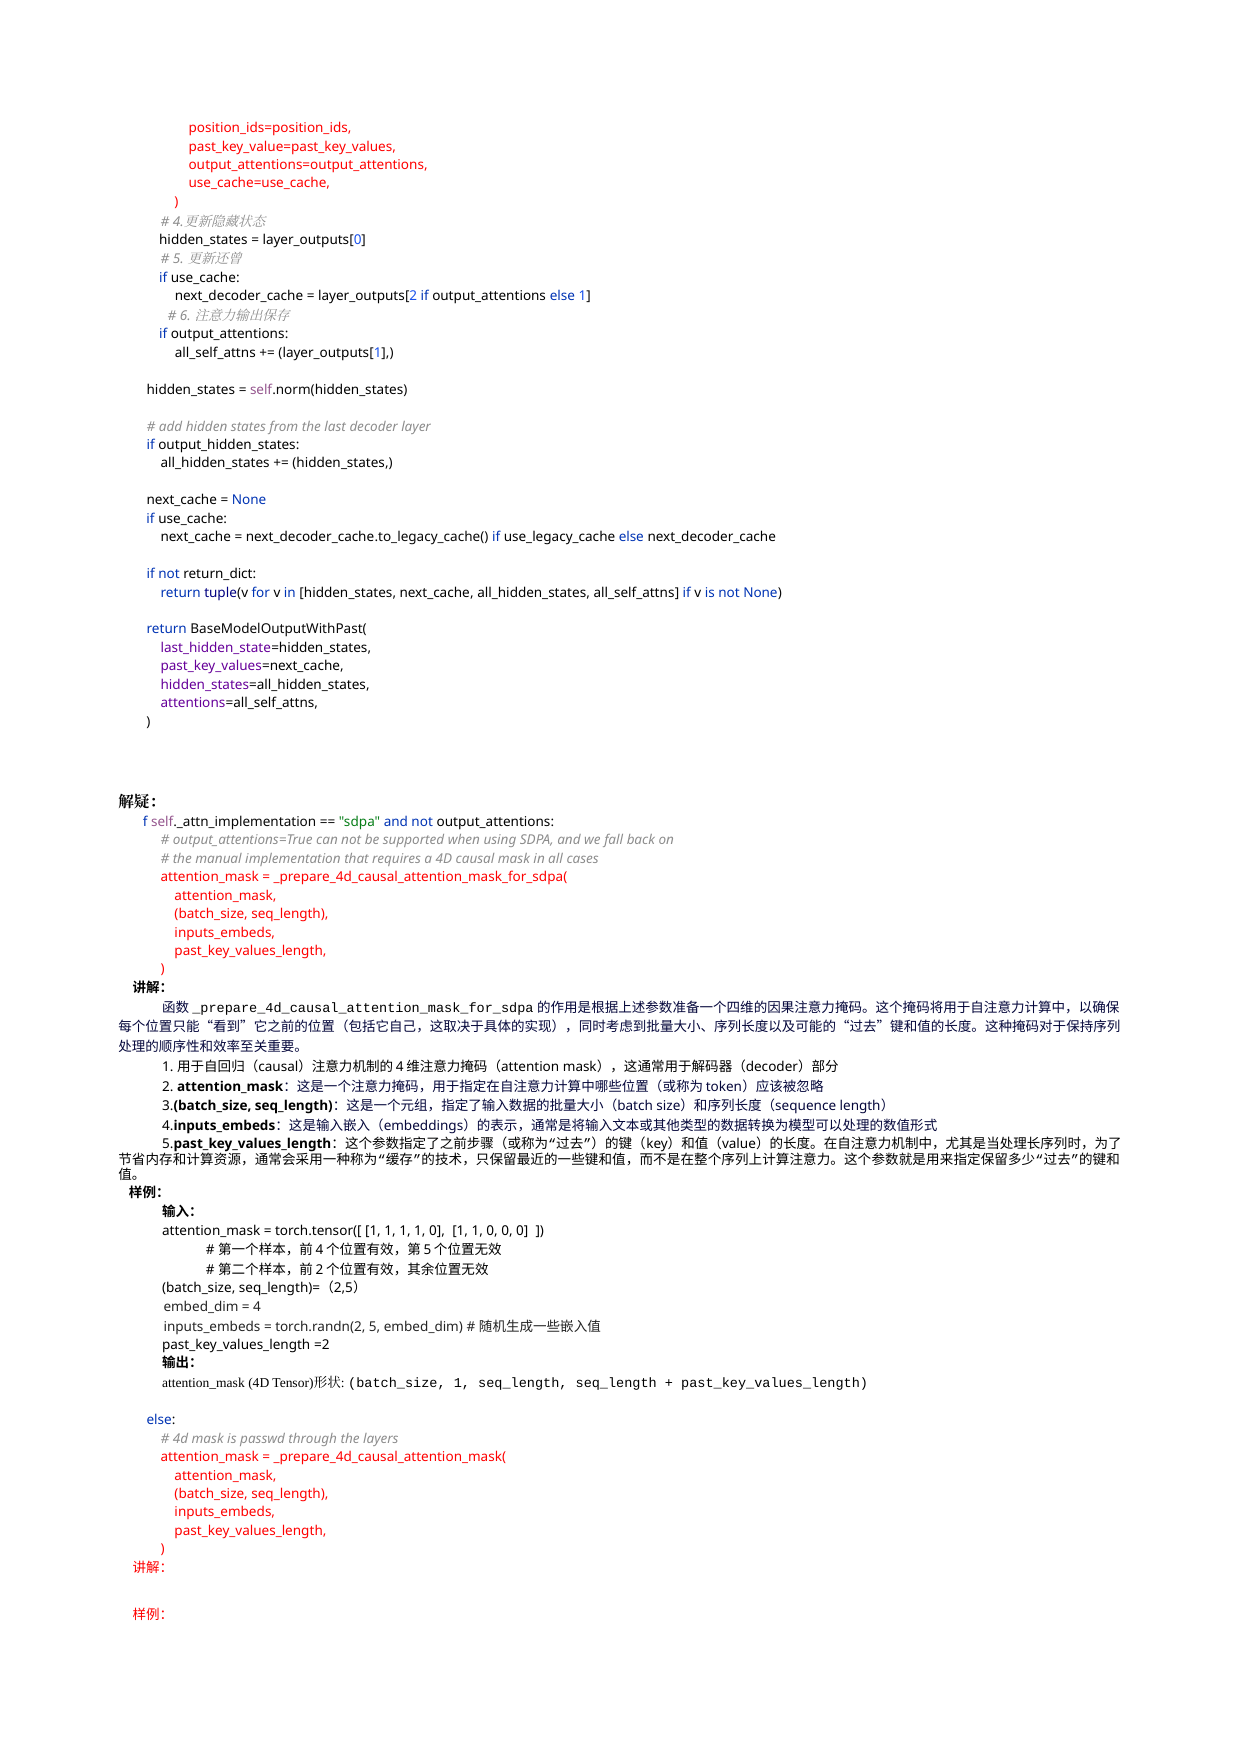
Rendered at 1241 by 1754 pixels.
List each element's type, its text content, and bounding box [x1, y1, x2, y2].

text embed_dim = 4 [118, 1297, 1122, 1315]
text inputs_embeds = torch.randn(2, 5, embed_dim) # 随机生成一些嵌入值 [118, 1315, 1122, 1335]
text 解疑： [118, 774, 1122, 812]
text 4.inputs_embeds：这是输入嵌入（embeddings）的表示，通常是将输入文本或其他类型的数据转换为模型可以处理的数值形式 [118, 1114, 1122, 1134]
text attention_mask = torch.tensor([ [1, 1, 1, 1, 0], [1, 1, 0, 0, 0] ]) [118, 1221, 1122, 1239]
text 讲解： [118, 1558, 1122, 1576]
text 输入： [118, 1202, 1122, 1221]
text 输出： [118, 1353, 1122, 1372]
text (batch_size, seq_length)=（2,5） [118, 1278, 1122, 1297]
text # 第二个样本，前2个位置有效，其余位置无效 [118, 1259, 1122, 1278]
text 2. attention_mask：这是一个注意力掩码，用于指定在自注意力计算中哪些位置（或称为token）应该被忽略 [118, 1075, 1122, 1095]
text 样例： [118, 1183, 1122, 1202]
text f self._attn_implementation == "sdpa" and not output_attentions: # output_attentions=True can not be supported when using SDPA, and we fall back on # the manual implementation that requires a 4D causal mask in all cases attention_mask = _prepare_4d_causal_attention_mask_for_sdpa( attention_mask, (batch_size, seq_length), inputs_embeds, past_key_values_length, ) [118, 812, 1122, 978]
text past_key_values_length =2 [118, 1335, 1122, 1353]
text 讲解： [118, 978, 1122, 996]
text 1. 用于自回归（causal）注意力机制的4维注意力掩码（attention mask），这通常用于解码器（decoder）部分 [118, 1056, 1122, 1075]
text else: # 4d mask is passwd through the layers attention_mask = _prepare_4d_causal_attention_mask( attention_mask, (batch_size, seq_length), inputs_embeds, past_key_values_length, ) [118, 1392, 1122, 1558]
text attention_mask (4D Tensor)形状: (batch_size, 1, seq_length, seq_length + past_key_values_length) [118, 1372, 1122, 1392]
text 样例： [118, 1605, 1122, 1623]
text 5.past_key_values_length：这个参数指定了之前步骤（或称为“过去”）的键（key）和值（value）的长度。在自注意力机制中，尤其是当处理长序列时，为了节省内存和计算资源，通常会采用一种称为“缓存”的技术，只保留最近的一些键和值，而不是在整个序列上计算注意力。这个参数就是用来指定保留多少“过去”的键和值。 [118, 1134, 1122, 1183]
text # 第一个样本，前4个位置有效，第5个位置无效 [118, 1239, 1122, 1259]
text 函数 _prepare_4d_causal_attention_mask_for_sdpa 的作用是根据上述参数准备一个四维的因果注意力掩码。这个掩码将用于自注意力计算中，以确保每个位置只能“看到”它之前的位置（包括它自己，这取决于具体的实现），同时考虑到批量大小、序列长度以及可能的“过去”键和值的长度。这种掩码对于保持序列处理的顺序性和效率至关重要。 [118, 996, 1122, 1056]
text 3.(batch_size, seq_length)：这是一个元组，指定了输入数据的批量大小（batch size）和序列长度（sequence length） [118, 1095, 1122, 1114]
text position_ids=position_ids, past_key_value=past_key_values, output_attentions=output_attentions, use_cache=use_cache, ) # 4.更新隐藏状态 hidden_states = layer_outputs[0] # 5. 更新还曾 if use_cache: next_decoder_cache = layer_outputs[2 if output_attentions else 1] # 6. 注意力输出保存 if output_attentions: all_self_attns += (layer_outputs[1],) hidden_states = self.norm(hidden_states) # add hidden states from the last decoder layer if output_hidden_states: all_hidden_states += (hidden_states,) next_cache = None if use_cache: next_cache = next_decoder_cache.to_legacy_cache() if use_legacy_cache else next_decoder_cache if not return_dict: return tuple(v for v in [hidden_states, next_cache, all_hidden_states, all_self_attns] if v is not None) return BaseModelOutputWithPast( last_hidden_state=hidden_states, past_key_values=next_cache, hidden_states=all_hidden_states, attentions=all_self_attns, ) [118, 118, 1122, 759]
